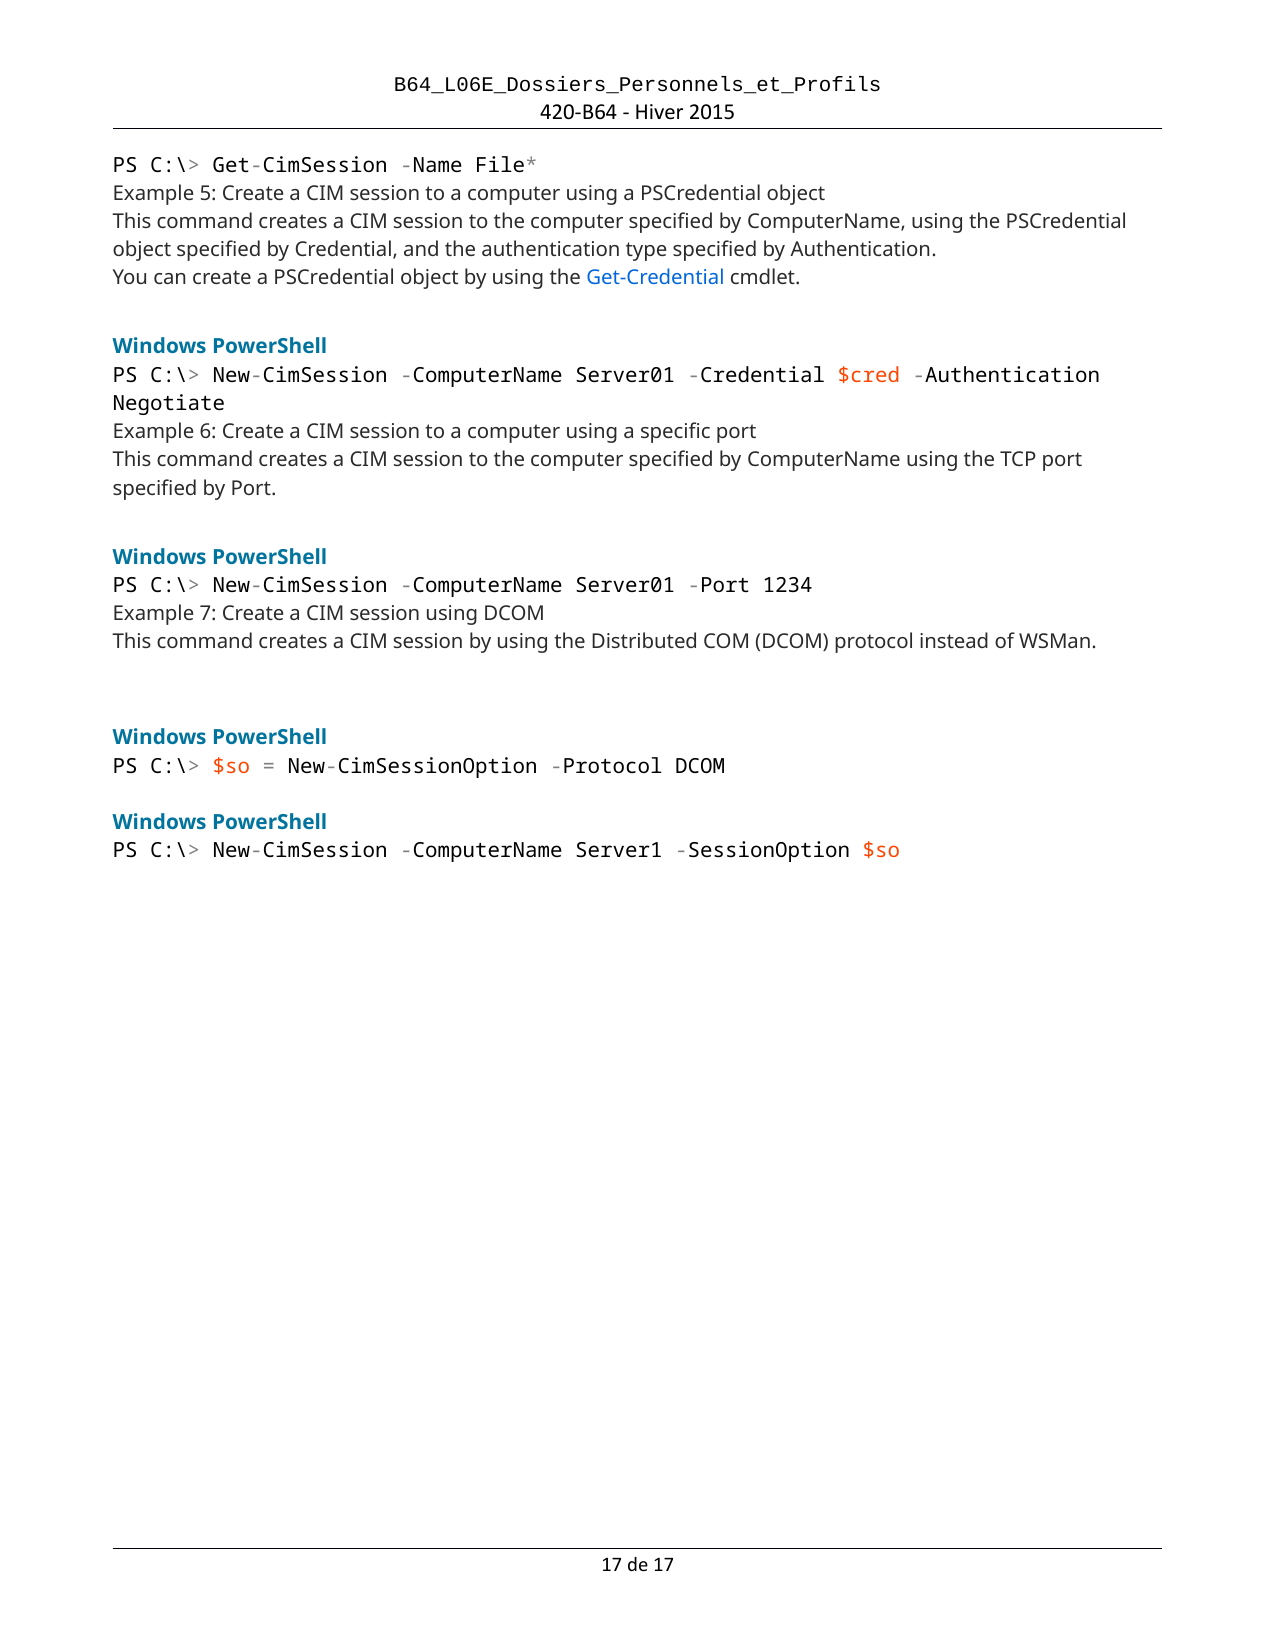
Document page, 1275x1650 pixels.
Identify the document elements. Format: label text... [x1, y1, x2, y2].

text Windows PowerShell [112, 807, 1162, 836]
text PS C:\> New-CimSession -ComputerName Server1 -SessionOption $so [112, 836, 1162, 864]
text PS C:\> New-CimSession -ComputerName Server01 -Credential $cred -Authentication Negotiate [112, 360, 1162, 417]
subtitle Example 7: Create a CIM session using DCOM [112, 599, 1162, 627]
text PS C:\> Get-CimSession -Name File* [112, 150, 1162, 178]
subtitle Example 5: Create a CIM session to a computer using a PSCredential object [112, 178, 1162, 206]
text You can create a PSCredential object by using the Get-Credential cmdlet. [112, 262, 1162, 291]
text This command creates a CIM session to the computer specified by ComputerName, using the PSCredential object specified by Credential, and the authentication type specified by Authentication. [112, 206, 1162, 262]
text Windows PowerShell [112, 332, 1162, 360]
subtitle Example 6: Create a CIM session to a computer using a specific port [112, 417, 1162, 445]
text Windows PowerShell [112, 542, 1162, 571]
text PS C:\> $so = New-CimSessionOption -Protocol DCOM [112, 751, 1162, 779]
text Windows PowerShell [112, 722, 1162, 751]
text This command creates a CIM session by using the Distributed COM (DCOM) protocol instead of WSMan. [112, 627, 1162, 655]
text PS C:\> New-CimSession -ComputerName Server01 -Port 1234 [112, 571, 1162, 599]
text This command creates a CIM session to the computer specified by ComputerName using the TCP port specified by Port. [112, 445, 1162, 501]
